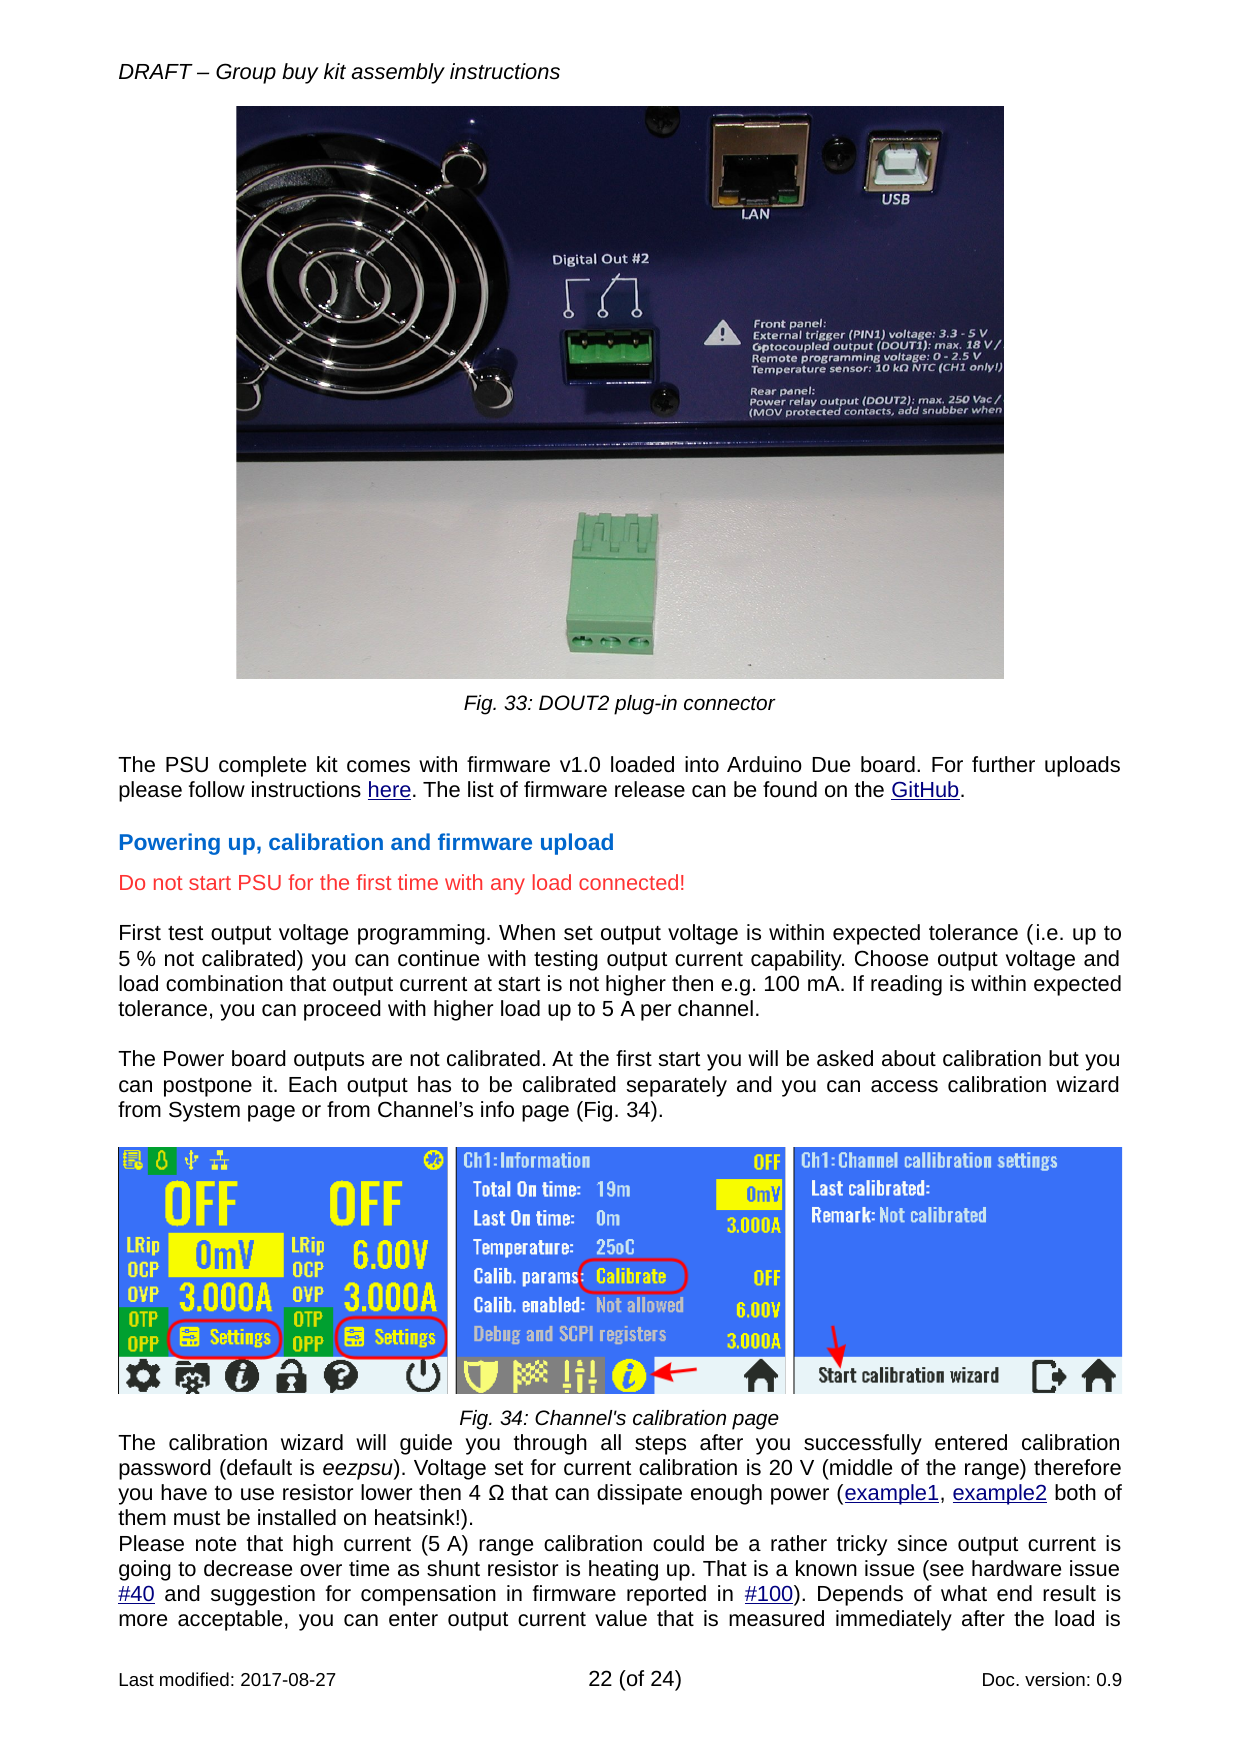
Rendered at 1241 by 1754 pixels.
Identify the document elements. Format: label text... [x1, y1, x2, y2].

text First test output voltage programming. When set output voltage is within expected tolerance (i.e. up to 5 % not calibrated) you can continue with testing output current capability. Choose output voltage and load combination that output current at start is not higher then e.g. 100 mA. If reading is within expected tolerance, you can proceed with higher load up to 5 A per channel. [118, 920, 1122, 1021]
text The calibration wizard will guide you through all steps after you successfully entered calibration password (default is eezpsu). Voltage set for current calibration is 20 V (middle of the range) therefore you have to use resistor lower then 4 Ω that can dissipate enough power (example1, example2 both of them must be installed on heatsink!). [118, 1430, 1122, 1531]
text The Power board outputs are not calibrated. At the first start you will be asked about calibration but you can postpone it. Each output has to be calibrated separately and you can access calibration wizard from System page or from Channel’s info page (Fig. 34). [118, 1046, 1122, 1122]
text The PSU complete kit comes with firmware v1.0 loaded into Arduino Due board. For further uploads please follow instructions here. The list of firmware release can be found on the GitHub. [118, 752, 1122, 802]
text Please note that high current (5 A) range calibration could be a rather tricky since output current is going to decrease over time as shunt resistor is heating up. That is a known issue (see hardware issue #40 and suggestion for compensation in firmware reported in #100). Depends of what end result is more acceptable, you can enter output current value that is measured immediately after the load is [118, 1531, 1122, 1631]
text Fig. 33: DOUT2 plug-in connector [236, 679, 1004, 715]
picture [236, 106, 1004, 679]
text Fig. 34: Channel's calibration page [118, 1394, 1122, 1430]
text Do not start PSU for the first time with any load connected! [118, 870, 1122, 895]
subtitle Powering up, calibration and firmware upload [118, 829, 1122, 855]
picture [118, 1147, 1123, 1394]
